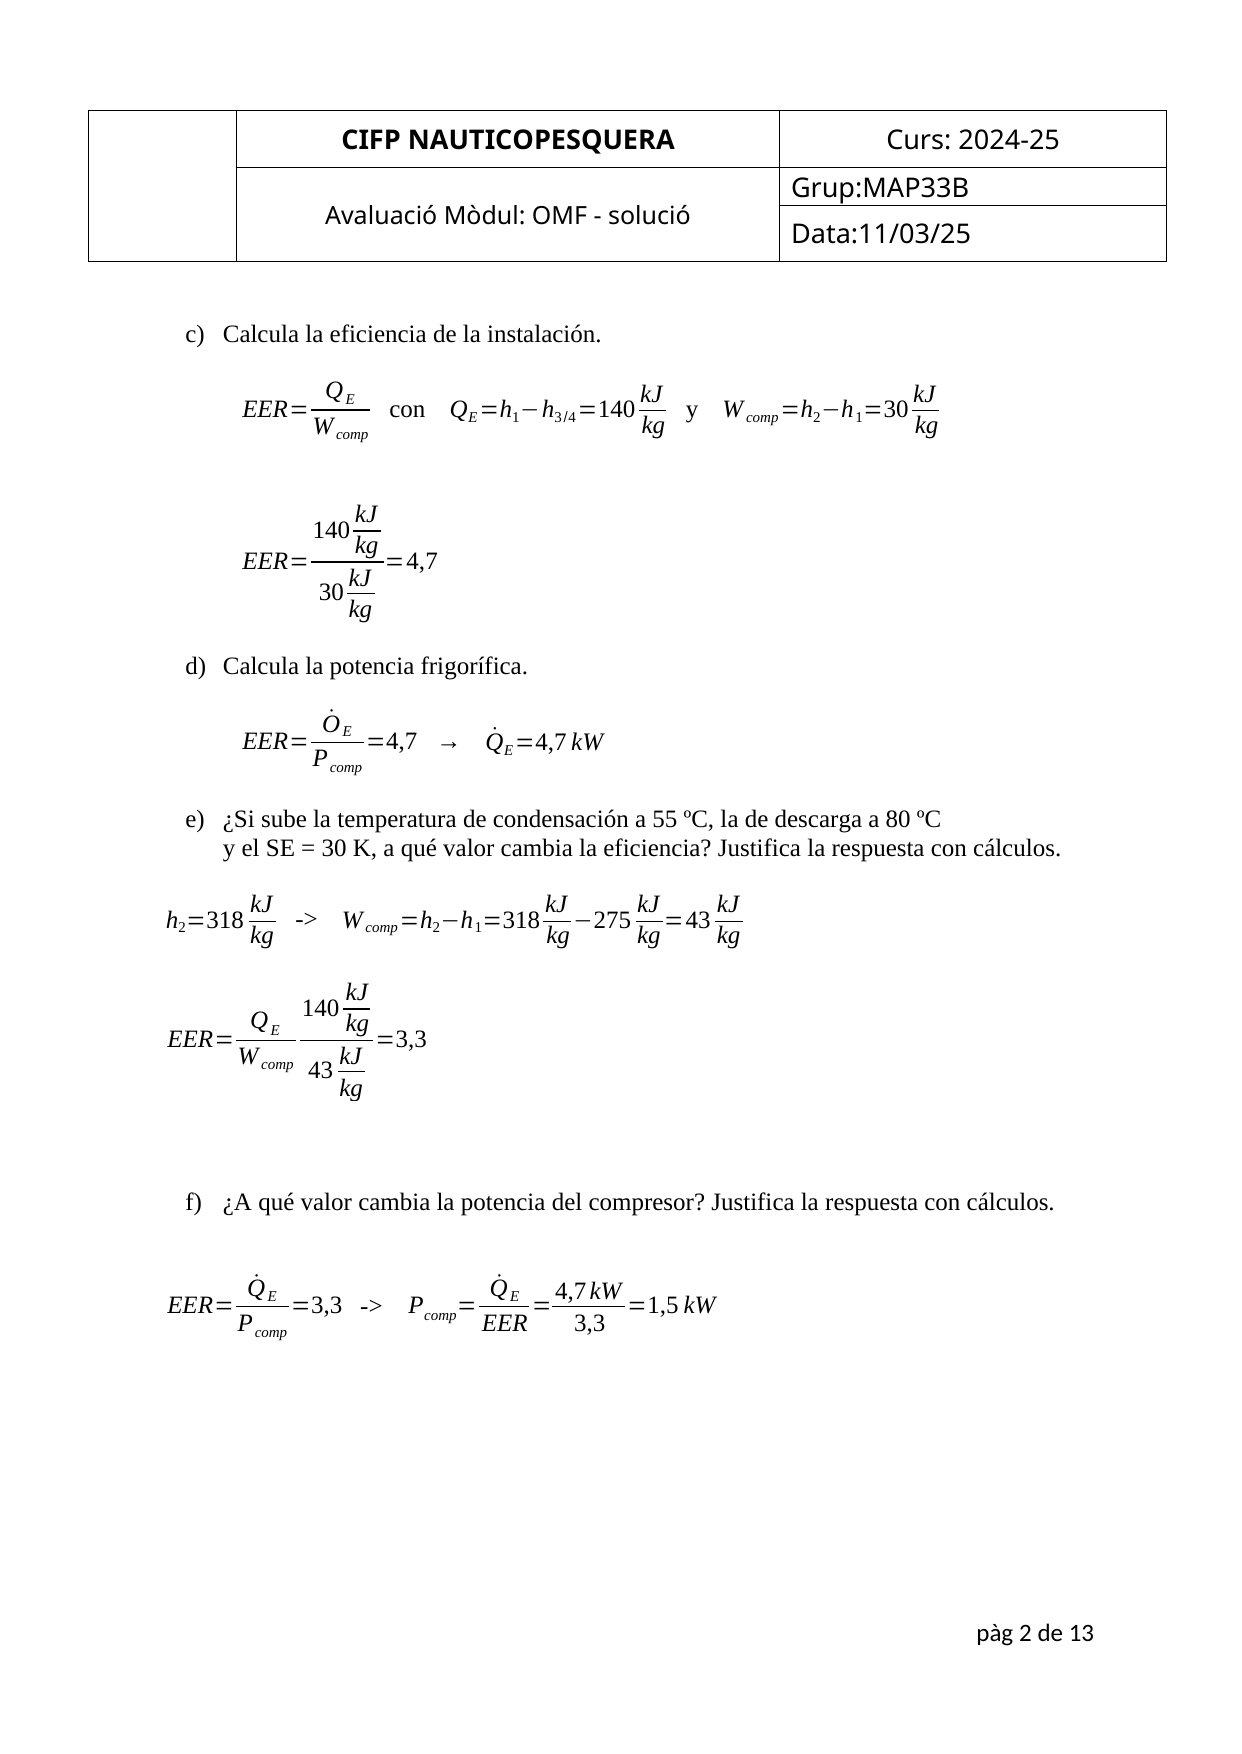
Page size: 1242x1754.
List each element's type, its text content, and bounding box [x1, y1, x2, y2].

text -> [148, 891, 1094, 950]
list Calcula la eficiencia de la instalación. [185, 319, 1094, 348]
list Calcula la potencia frigorífica. [185, 651, 1094, 680]
text con y [148, 377, 1094, 443]
list ¿A qué valor cambia la potencia del compresor? Justifica la respuesta con cálculos. [185, 1187, 1094, 1216]
text → [148, 709, 1094, 776]
list y el SE = 30 K, a qué valor cambia la eficiencia? Justifica la respuesta con cálculos. [185, 833, 1094, 862]
list ¿Si sube la temperatura de condensación a 55 ºC, la de descarga a 80 ºC [185, 804, 1094, 833]
text -> [148, 1273, 1094, 1340]
